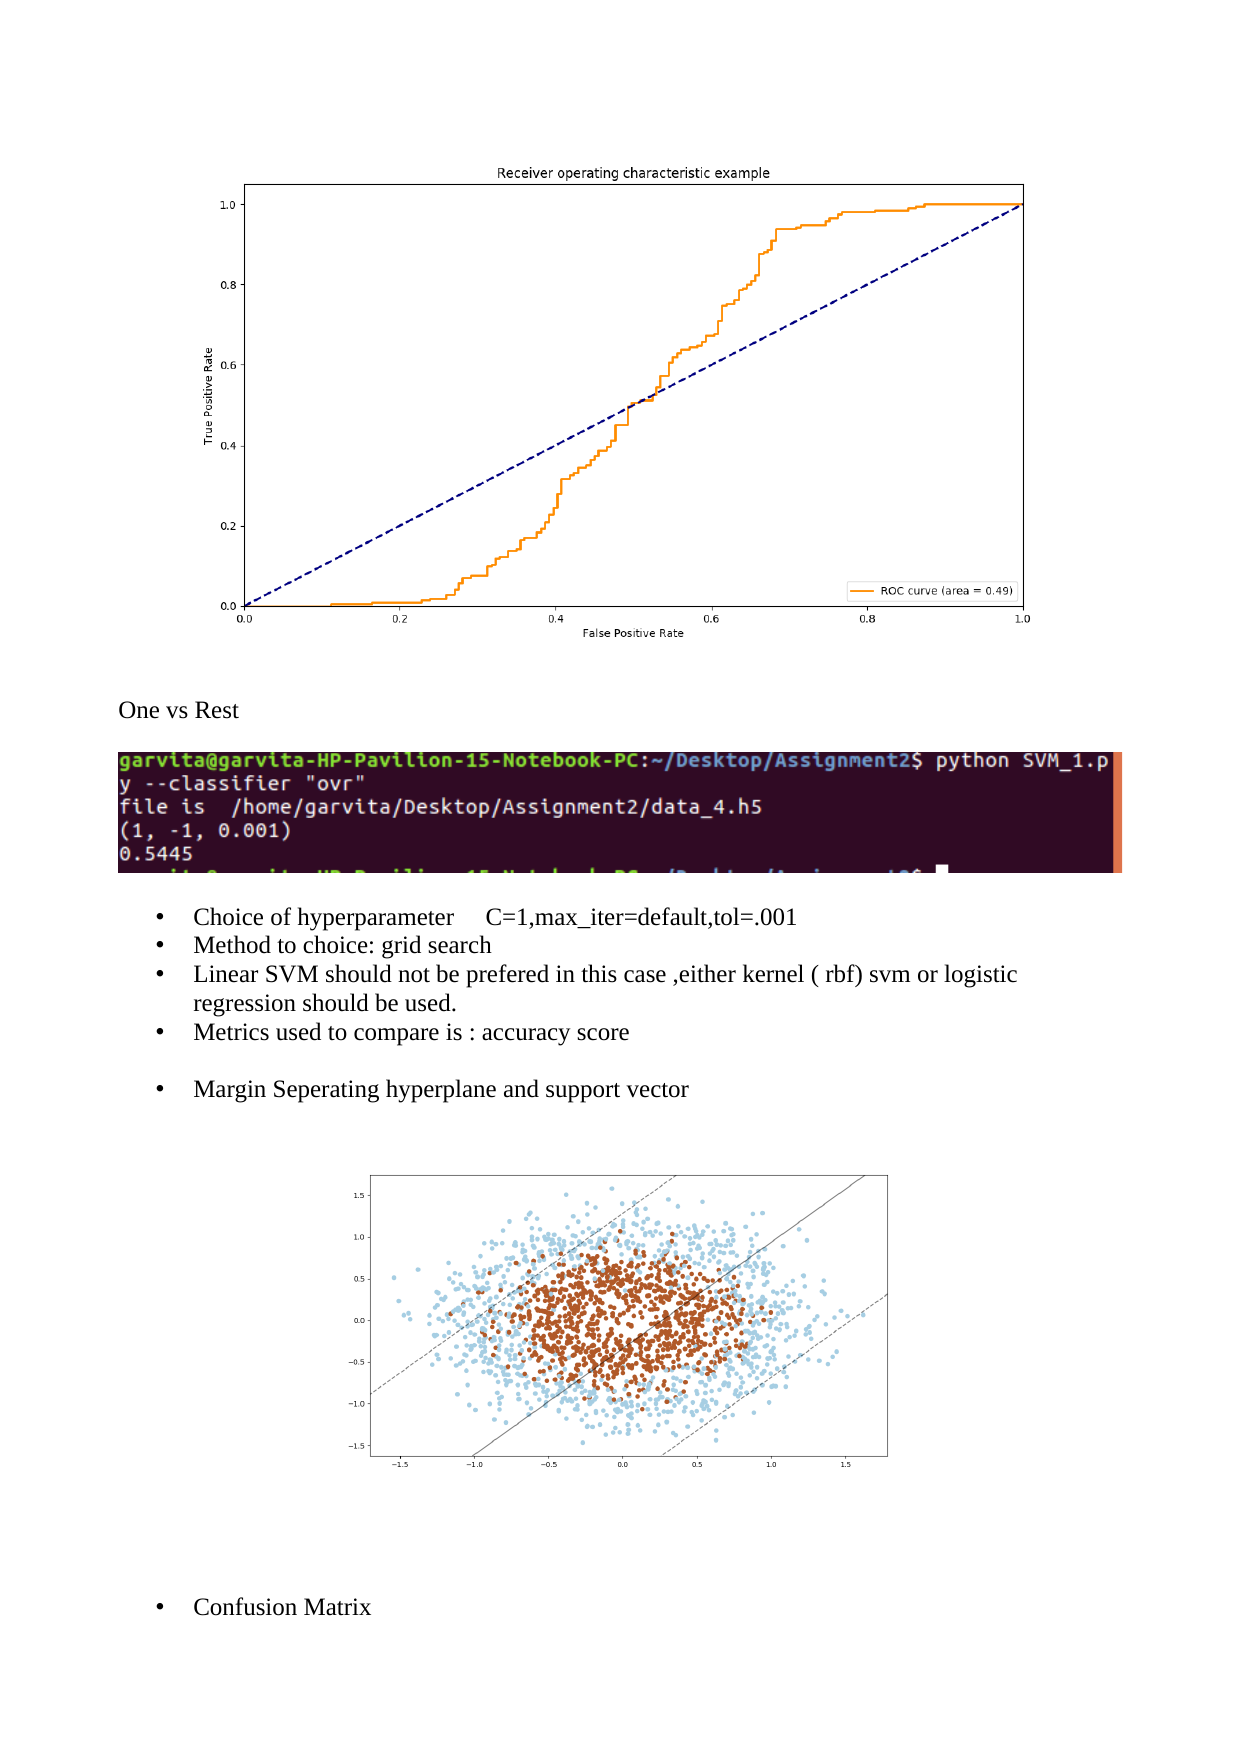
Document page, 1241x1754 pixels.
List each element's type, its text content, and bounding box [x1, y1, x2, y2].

list Metrics used to compare is : accuracy score [156, 1017, 1122, 1046]
list Linear SVM should not be prefered in this case ,either kernel ( rbf) svm or logistic regression should be used. [156, 959, 1122, 1017]
picture [118, 752, 1123, 873]
list Margin Seperating hyperplane and support vector [156, 1074, 1122, 1103]
picture [118, 118, 1123, 666]
picture [286, 1131, 954, 1496]
list Confusion Matrix [156, 1592, 1122, 1621]
list Choice of hyperparameter C=1,max_iter=default,tol=.001 [156, 902, 1122, 931]
list Method to choice: grid search [156, 931, 1122, 959]
text One vs Rest [118, 695, 1122, 723]
